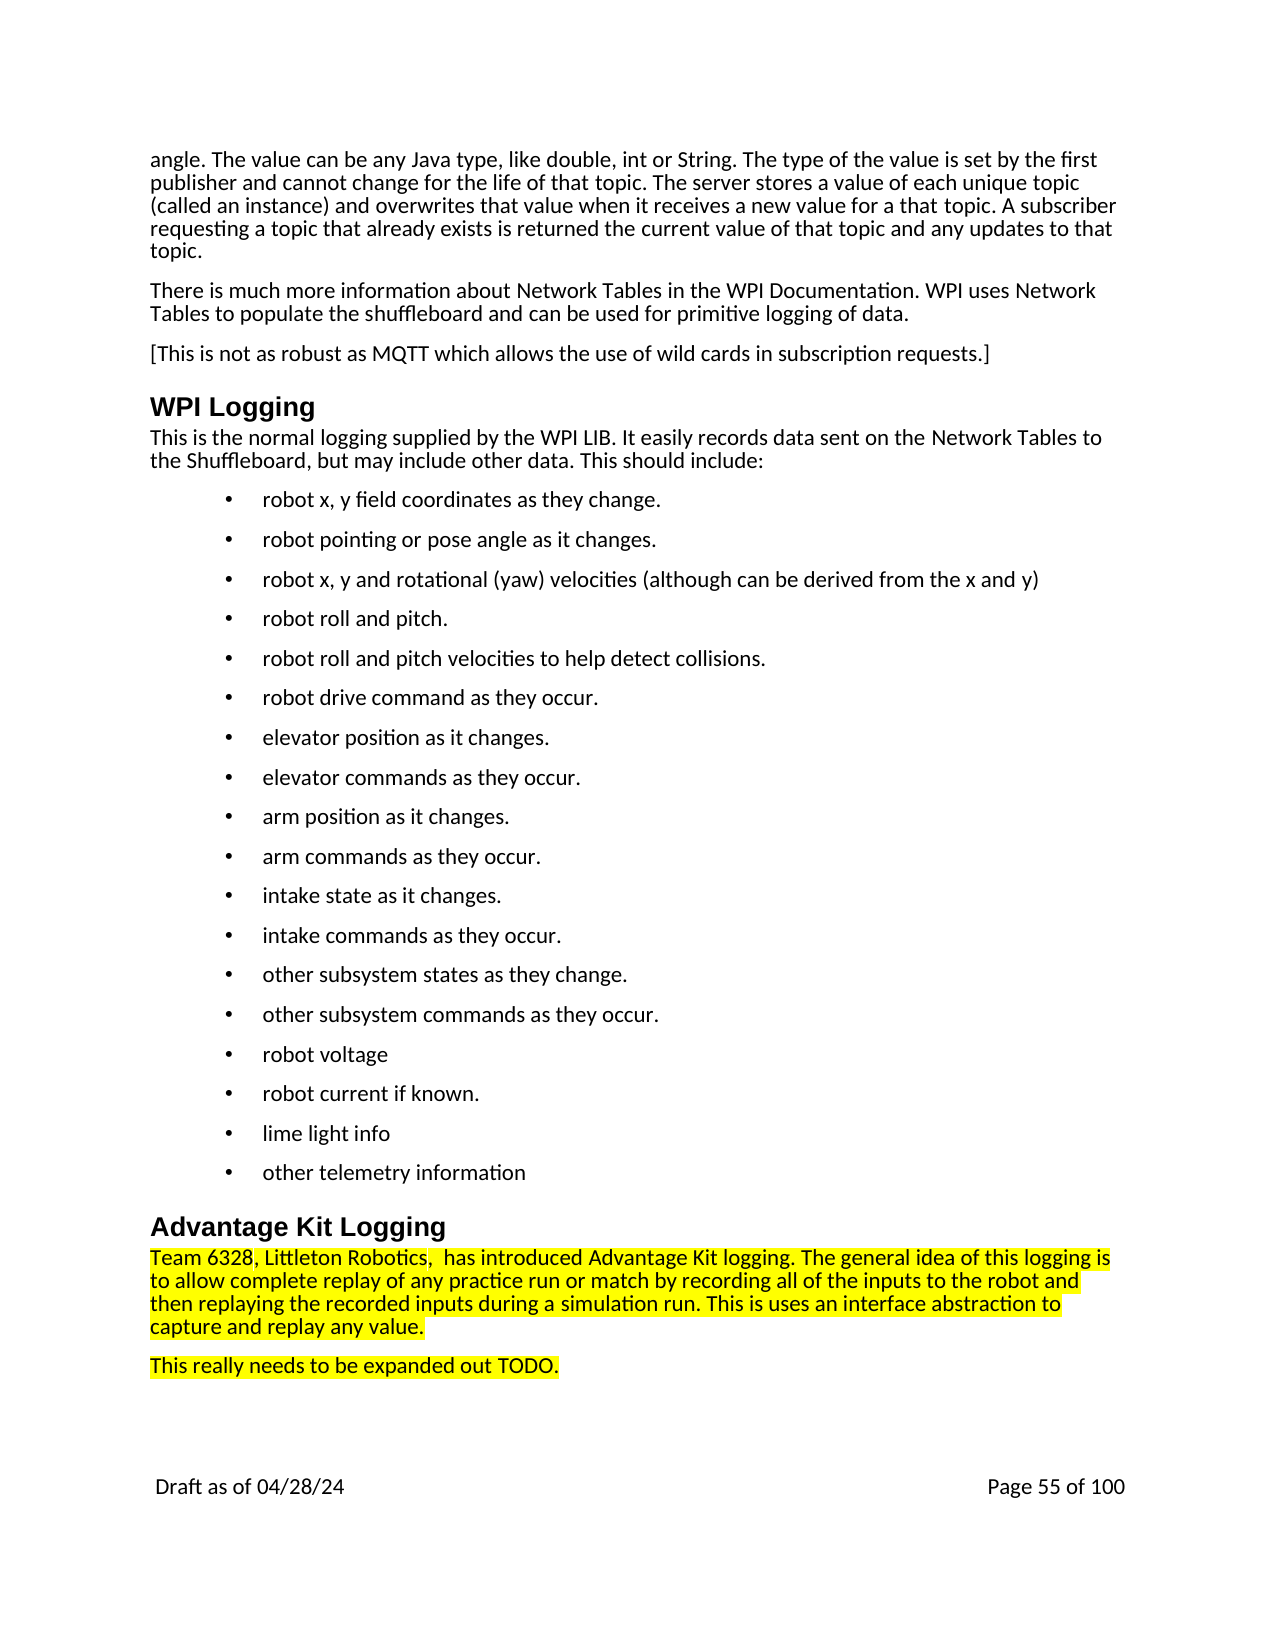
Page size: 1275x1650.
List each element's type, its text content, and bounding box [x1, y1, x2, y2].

list arm position as it changes. [225, 807, 1125, 830]
list elevator commands as they occur. [225, 768, 1125, 791]
list lime light info [225, 1124, 1125, 1147]
list intake state as it changes. [225, 887, 1125, 909]
text This is the normal logging supplied by the WPI LIB. It easily records data sent on the Network Tables to the Shuffleboard, but may include other data. This should include: [150, 428, 1125, 474]
list elevator position as it changes. [225, 728, 1125, 751]
text [This is not as robust as MQTT which allows the use of wild cards in subscription requests.] [150, 344, 1125, 367]
list intake commands as they occur. [225, 926, 1125, 949]
list robot x, y and rotational (yaw) velocities (although can be derived from the x and y) [225, 570, 1125, 593]
list other telemetry information [225, 1164, 1125, 1187]
text This really needs to be expanded out TODO. [150, 1356, 1125, 1379]
subtitle Advantage Kit Logging [150, 1212, 1125, 1242]
text There is much more information about Network Tables in the WPI Documentation. WPI uses Network Tables to populate the shuffleboard and can be used for primitive logging of data. [150, 281, 1125, 327]
list robot pointing or pose angle as it changes. [225, 530, 1125, 553]
list robot voltage [225, 1045, 1125, 1068]
list robot current if known. [225, 1084, 1125, 1107]
list other subsystem commands as they occur. [225, 1005, 1125, 1028]
list other subsystem states as they change. [225, 966, 1125, 989]
list robot x, y field coordinates as they change. [225, 491, 1125, 514]
list arm commands as they occur. [225, 847, 1125, 870]
text angle. The value can be any Java type, like double, int or String. The type of the value is set by the first publisher and cannot change for the life of that topic. The server stores a value of each unique topic (called an instance) and overwrites that value when it receives a new value for a that topic. A subscriber requesting a topic that already exists is returned the current value of that topic and any updates to that topic. [150, 150, 1125, 264]
list robot roll and pitch velocities to help detect collisions. [225, 649, 1125, 672]
list robot roll and pitch. [225, 609, 1125, 632]
subtitle WPI Logging [150, 392, 1125, 422]
text Team 6328, Littleton Robotics, has introduced Advantage Kit logging. The general idea of this logging is to allow complete replay of any practice run or match by recording all of the inputs to the robot and then replaying the recorded inputs during a simulation run. This is uses an interface abstraction to capture and replay any value. [150, 1248, 1125, 1340]
list robot drive command as they occur. [225, 689, 1125, 712]
